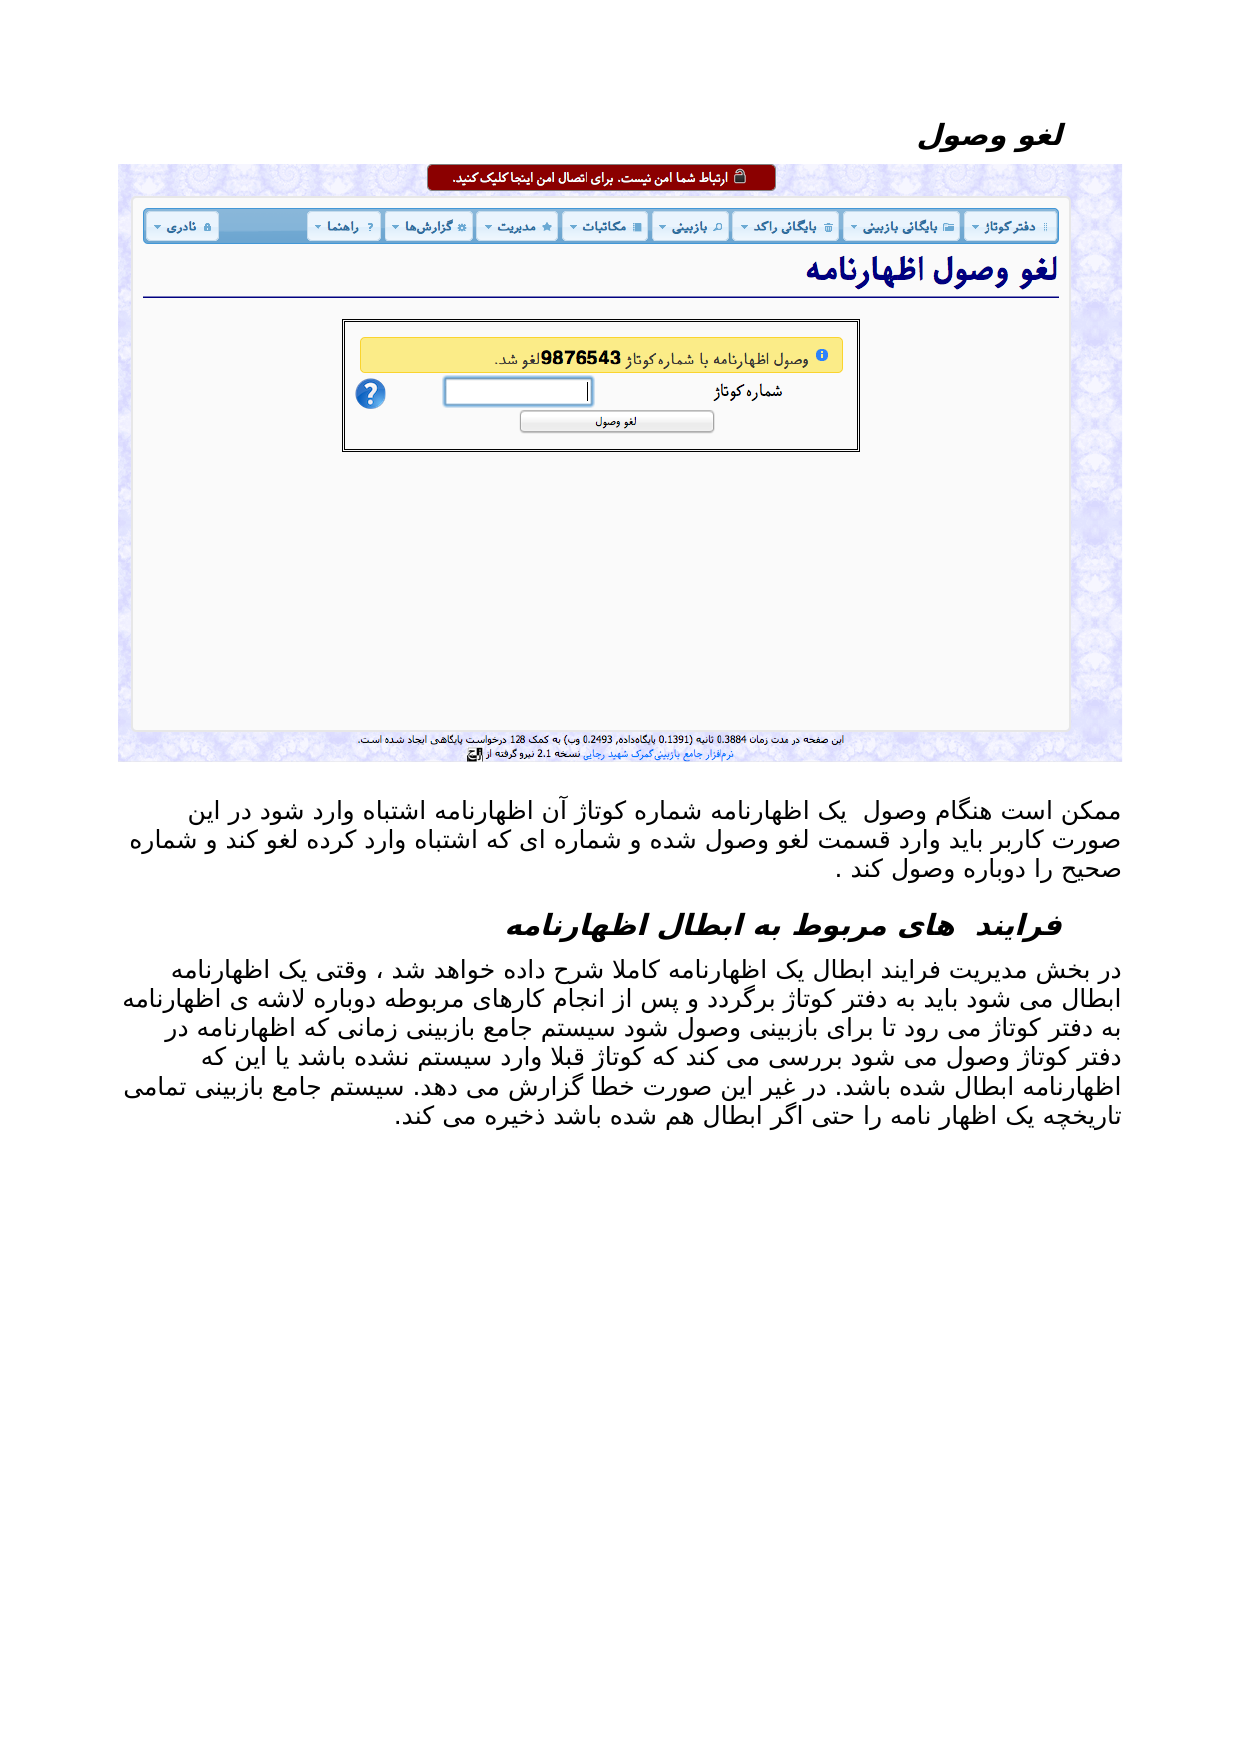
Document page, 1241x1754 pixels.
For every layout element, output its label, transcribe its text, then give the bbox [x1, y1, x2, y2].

subtitle فرایند های مربوط به ابطال اظهارنامه [118, 908, 1122, 942]
text ممکن است هنگام وصول یک اظهارنامه شماره کوتاژ آن اظهارنامه اشتباه وارد شود در این صورت کاربر باید وارد قسمت لغو وصول شده و شماره ای که اشتباه وارد کرده لغو کند و شماره صحیح را دوباره وصول کند . [118, 796, 1122, 883]
picture [118, 164, 1123, 762]
subtitle لغو وصول [118, 118, 1122, 152]
text در بخش مدیریت فرایند ابطال یک اظهارنامه کاملا شرح داده خواهد شد ، وقتی یک اظهارنامه ابطال می شود باید به دفتر کوتاژ برگردد و پس از انجام کارهای مربوطه دوباره لاشه ی اظهارنامه به دفتر کوتاژ می رود تا برای بازبینی وصول شود سیستم جامع بازبینی زمانی که اظهارنامه در دفتر کوتاژ وصول می شود بررسی می کند که کوتاژ قبلا وارد سیستم نشده باشد یا این که اظهارنامه ابطال شده باشد. در غیر این صورت خطا گزارش می دهد. سیستم جامع بازبینی تمامی تاریخچه یک اظهار نامه را حتی اگر ابطال هم شده باشد ذخیره می کند. [118, 955, 1122, 1130]
